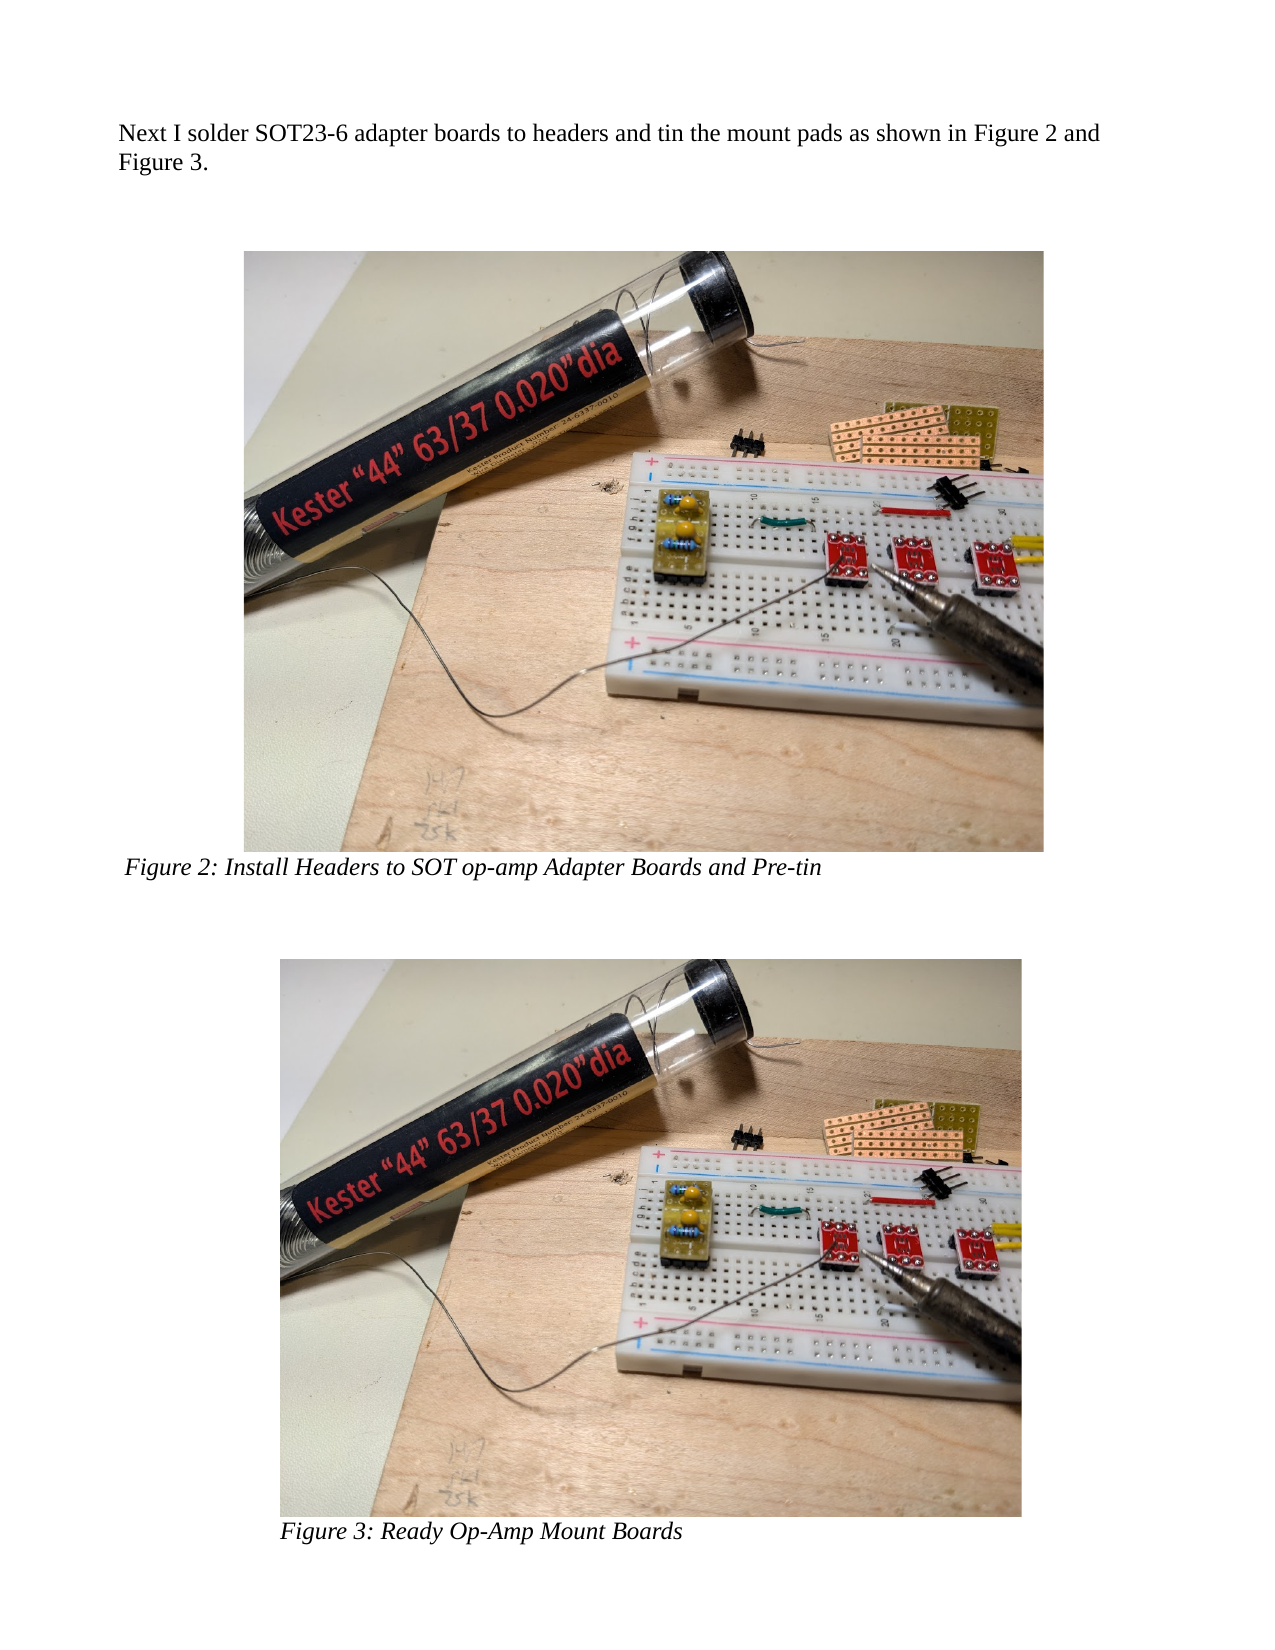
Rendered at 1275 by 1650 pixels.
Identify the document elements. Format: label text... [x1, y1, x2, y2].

picture [243, 251, 1044, 852]
text Figure 3: Ready Op-Amp Mount Boards [280, 1517, 1022, 1545]
text Figure 2: Install Headers to SOT op-amp Adapter Boards and Pre-tin [124, 252, 1163, 881]
text Next I solder SOT23-6 adapter boards to headers and tin the mount pads as shown in Figure 2 and Figure 3. [118, 118, 1157, 176]
picture [280, 959, 1022, 1517]
